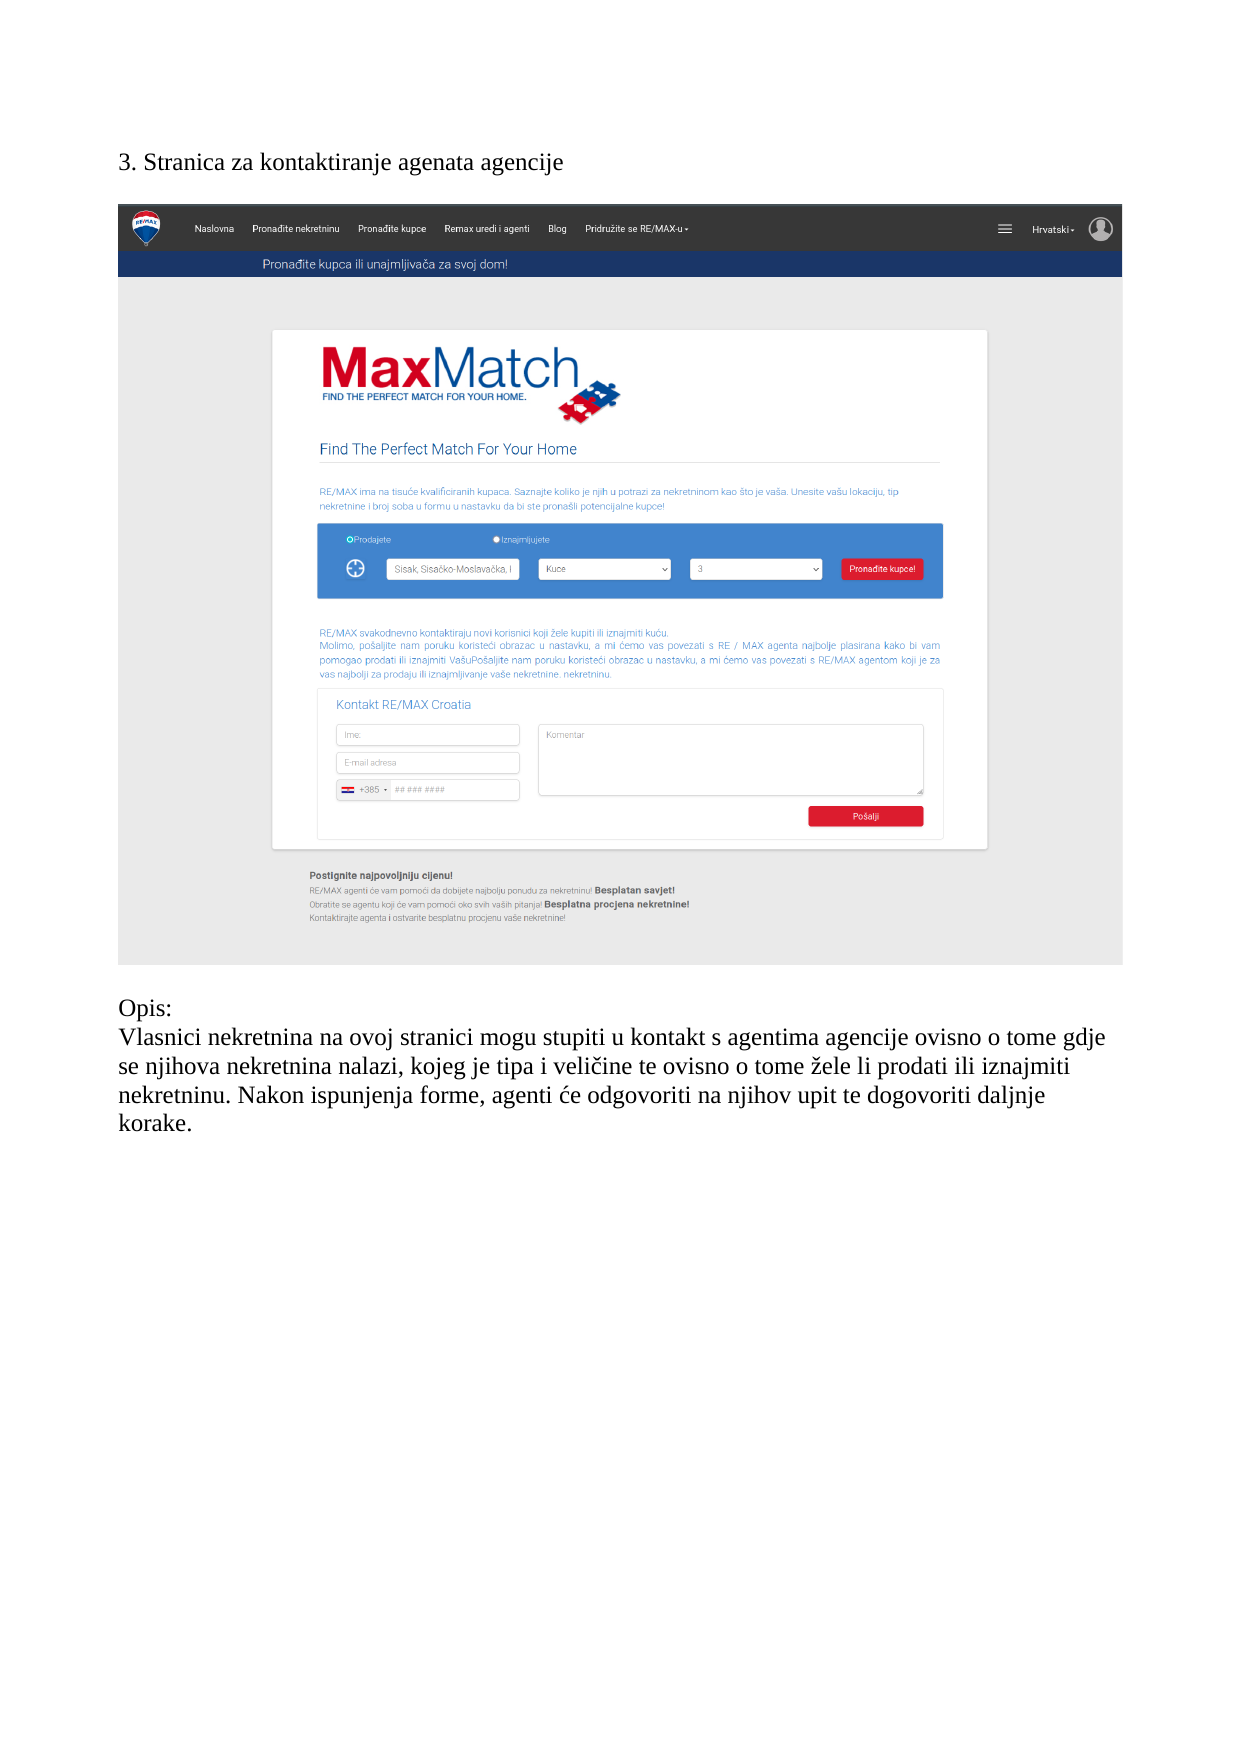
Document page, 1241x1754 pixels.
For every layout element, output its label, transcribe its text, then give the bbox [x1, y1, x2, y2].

text Opis: [118, 965, 1122, 1022]
text 3. Stranica za kontaktiranje agenata agencije [118, 118, 1122, 176]
picture [118, 204, 1123, 965]
text Vlasnici nekretnina na ovoj stranici mogu stupiti u kontakt s agentima agencije ovisno o tome gdje se njihova nekretnina nalazi, kojeg je tipa i veličine te ovisno o tome žele li prodati ili iznajmiti nekretninu. Nakon ispunjenja forme, agenti će odgovoriti na njihov upit te dogovoriti daljnje korake. [118, 1022, 1122, 1137]
